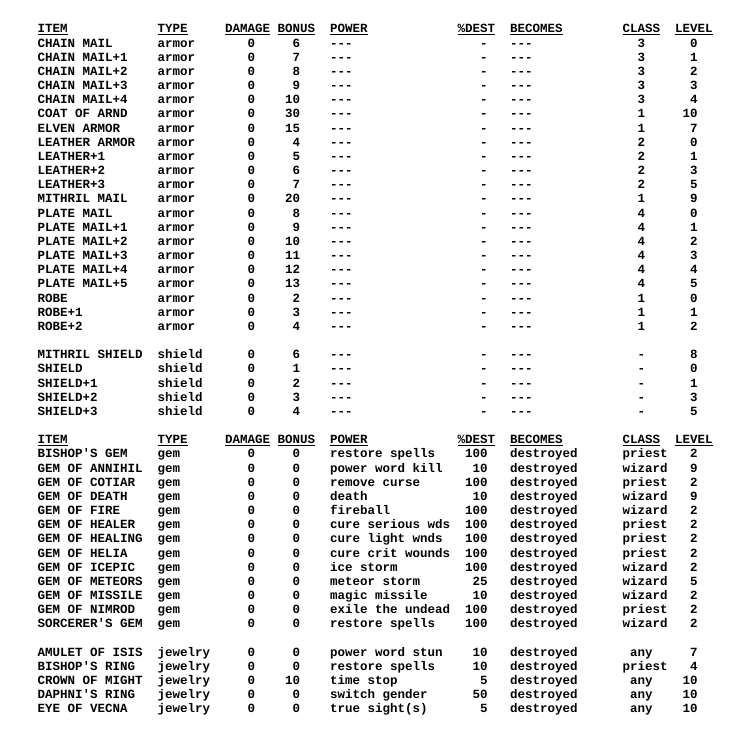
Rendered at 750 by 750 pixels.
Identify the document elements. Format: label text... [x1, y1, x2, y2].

text PLATE MAIL+1 armor 0 9 --- - --- 4 1 [22, 221, 727, 235]
text COAT OF ARND armor 0 30 --- - --- 1 10 [22, 107, 727, 122]
text PLATE MAIL+2 armor 0 10 --- - --- 4 2 [22, 235, 727, 249]
text ROBE+2 armor 0 4 --- - --- 1 2 [22, 320, 727, 334]
text GEM OF NIMROD gem 0 0 exile the undead 100 destroyed priest 2 [22, 603, 727, 617]
text SORCERER'S GEM gem 0 0 restore spells 100 destroyed wizard 2 [22, 617, 727, 632]
text SHIELD+1 shield 0 2 --- - --- - 1 [22, 377, 727, 391]
text EYE OF VECNA jewelry 0 0 true sight(s) 5 destroyed any 10 [22, 702, 727, 717]
text PLATE MAIL armor 0 8 --- - --- 4 0 [22, 207, 727, 221]
text PLATE MAIL+5 armor 0 13 --- - --- 4 5 [22, 277, 727, 292]
text SHIELD+3 shield 0 4 --- - --- - 5 [22, 405, 727, 419]
text GEM OF MISSILE gem 0 0 magic missile 10 destroyed wizard 2 [22, 589, 727, 603]
text GEM OF METEORS gem 0 0 meteor storm 25 destroyed wizard 5 [22, 575, 727, 589]
text ITEM TYPE DAMAGE BONUS POWER %DEST BECOMES CLASS LEVEL [22, 433, 727, 447]
text CHAIN MAIL+3 armor 0 9 --- - --- 3 3 [22, 79, 727, 93]
text MITHRIL MAIL armor 0 20 --- - --- 1 9 [22, 192, 727, 207]
text ROBE armor 0 2 --- - --- 1 0 [22, 292, 727, 306]
text LEATHER ARMOR armor 0 4 --- - --- 2 0 [22, 136, 727, 150]
text DAPHNI'S RING jewelry 0 0 switch gender 50 destroyed any 10 [22, 688, 727, 702]
text CHAIN MAIL+2 armor 0 8 --- - --- 3 2 [22, 65, 727, 79]
text CHAIN MAIL+1 armor 0 7 --- - --- 3 1 [22, 51, 727, 65]
text GEM OF HEALER gem 0 0 cure serious wds 100 destroyed priest 2 [22, 518, 727, 532]
text PLATE MAIL+3 armor 0 11 --- - --- 4 3 [22, 249, 727, 263]
text BISHOP'S GEM gem 0 0 restore spells 100 destroyed priest 2 [22, 447, 727, 462]
text LEATHER+3 armor 0 7 --- - --- 2 5 [22, 178, 727, 192]
text LEATHER+1 armor 0 5 --- - --- 2 1 [22, 150, 727, 164]
text BISHOP'S RING jewelry 0 0 restore spells 10 destroyed priest 4 [22, 660, 727, 674]
text CHAIN MAIL+4 armor 0 10 --- - --- 3 4 [22, 93, 727, 107]
text GEM OF ANNIHIL gem 0 0 power word kill 10 destroyed wizard 9 [22, 462, 727, 476]
text PLATE MAIL+4 armor 0 12 --- - --- 4 4 [22, 263, 727, 277]
text SHIELD shield 0 1 --- - --- - 0 [22, 362, 727, 377]
text ROBE+1 armor 0 3 --- - --- 1 1 [22, 306, 727, 320]
text SHIELD+2 shield 0 3 --- - --- - 3 [22, 391, 727, 405]
text GEM OF FIRE gem 0 0 fireball 100 destroyed wizard 2 [22, 504, 727, 518]
text LEATHER+2 armor 0 6 --- - --- 2 3 [22, 164, 727, 178]
text CROWN OF MIGHT jewelry 0 10 time stop 5 destroyed any 10 [22, 674, 727, 688]
text GEM OF ICEPIC gem 0 0 ice storm 100 destroyed wizard 2 [22, 561, 727, 575]
text GEM OF DEATH gem 0 0 death 10 destroyed wizard 9 [22, 490, 727, 504]
text CHAIN MAIL armor 0 6 --- - --- 3 0 [22, 37, 727, 51]
text GEM OF HELIA gem 0 0 cure crit wounds 100 destroyed priest 2 [22, 547, 727, 561]
text ITEM TYPE DAMAGE BONUS POWER %DEST BECOMES CLASS LEVEL [22, 22, 727, 37]
text ELVEN ARMOR armor 0 15 --- - --- 1 7 [22, 122, 727, 136]
text GEM OF COTIAR gem 0 0 remove curse 100 destroyed priest 2 [22, 476, 727, 490]
text MITHRIL SHIELD shield 0 6 --- - --- - 8 [22, 348, 727, 362]
text GEM OF HEALING gem 0 0 cure light wnds 100 destroyed priest 2 [22, 532, 727, 547]
text AMULET OF ISIS jewelry 0 0 power word stun 10 destroyed any 7 [22, 646, 727, 660]
